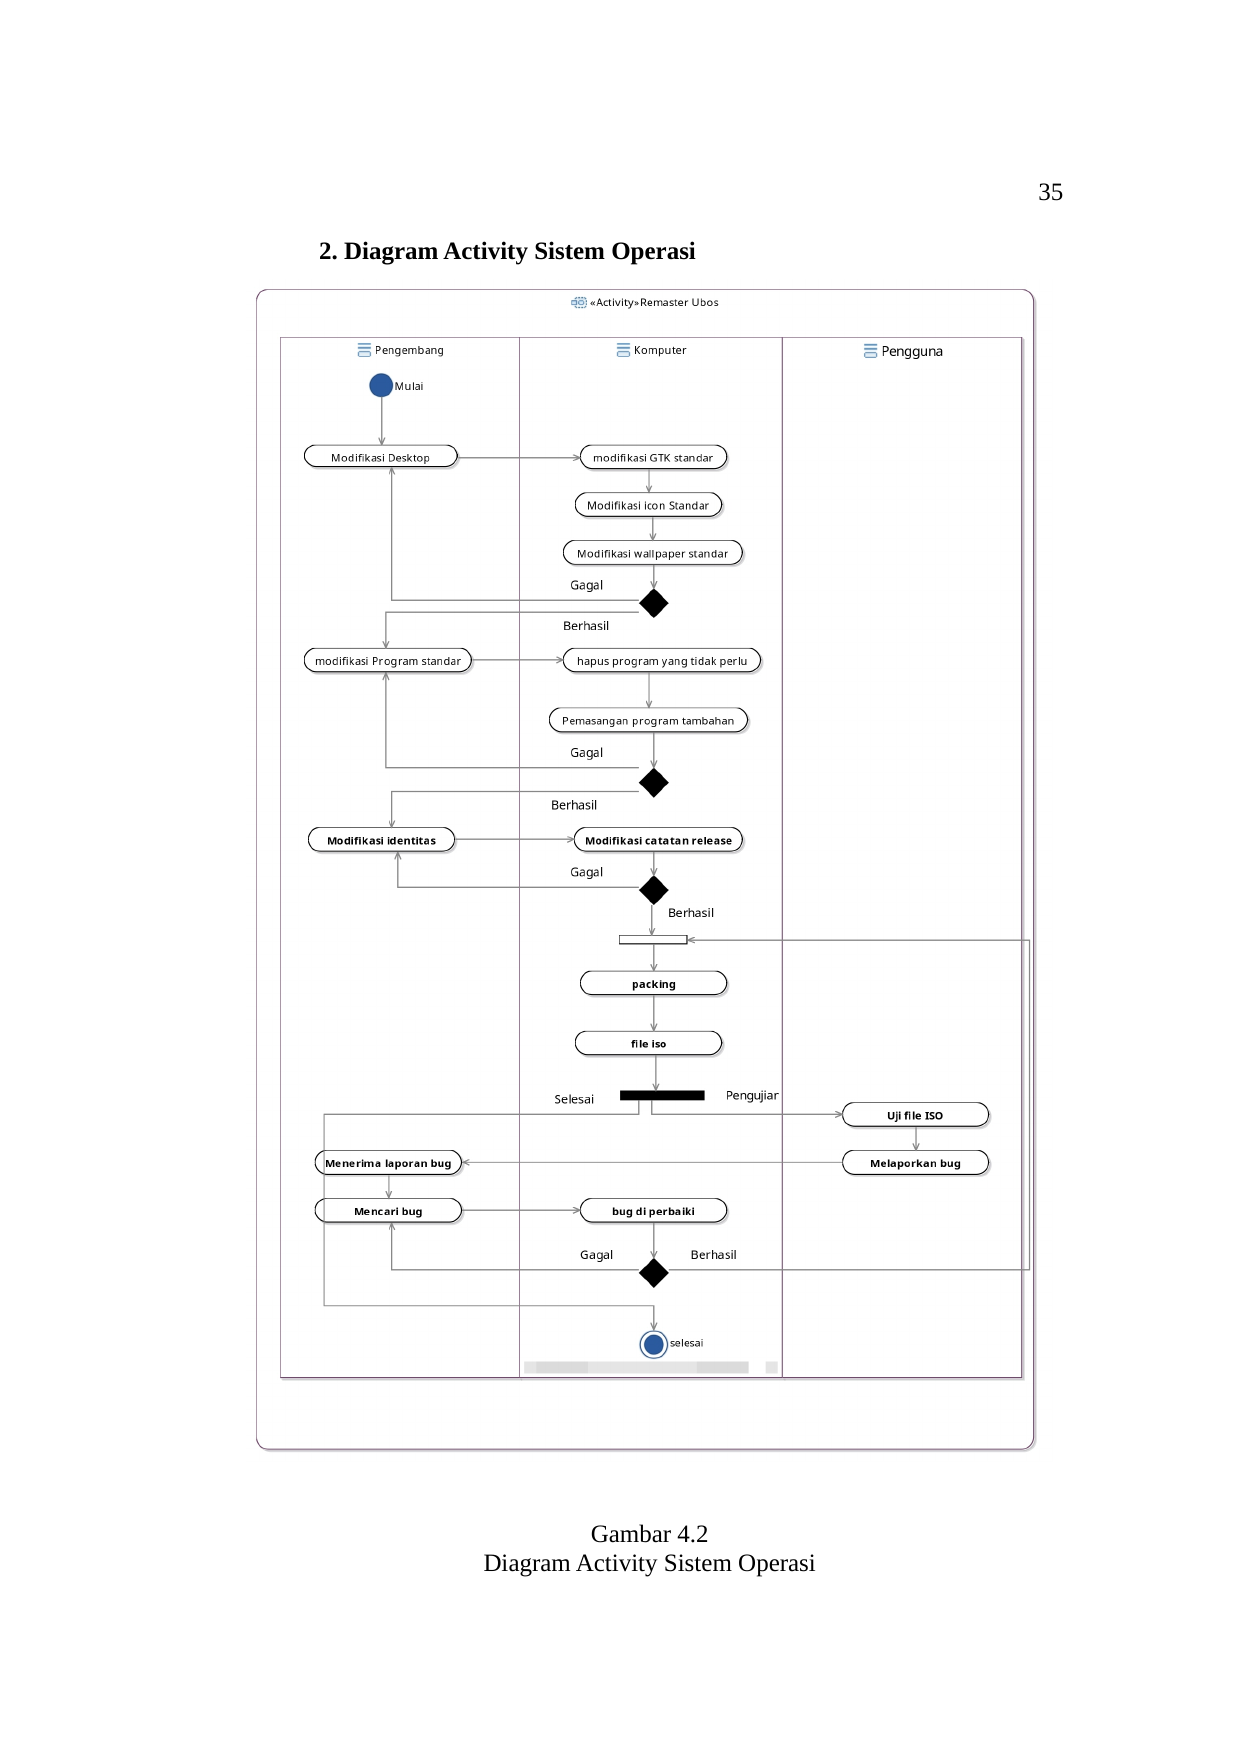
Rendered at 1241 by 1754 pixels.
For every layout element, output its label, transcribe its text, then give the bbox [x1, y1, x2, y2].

text 2. Diagram Activity Sistem Operasi [319, 236, 1063, 265]
text Diagram Activity Sistem Operasi [236, 1548, 1063, 1576]
text Gambar 4.2 [236, 1519, 1063, 1548]
picture [246, 279, 1053, 1462]
